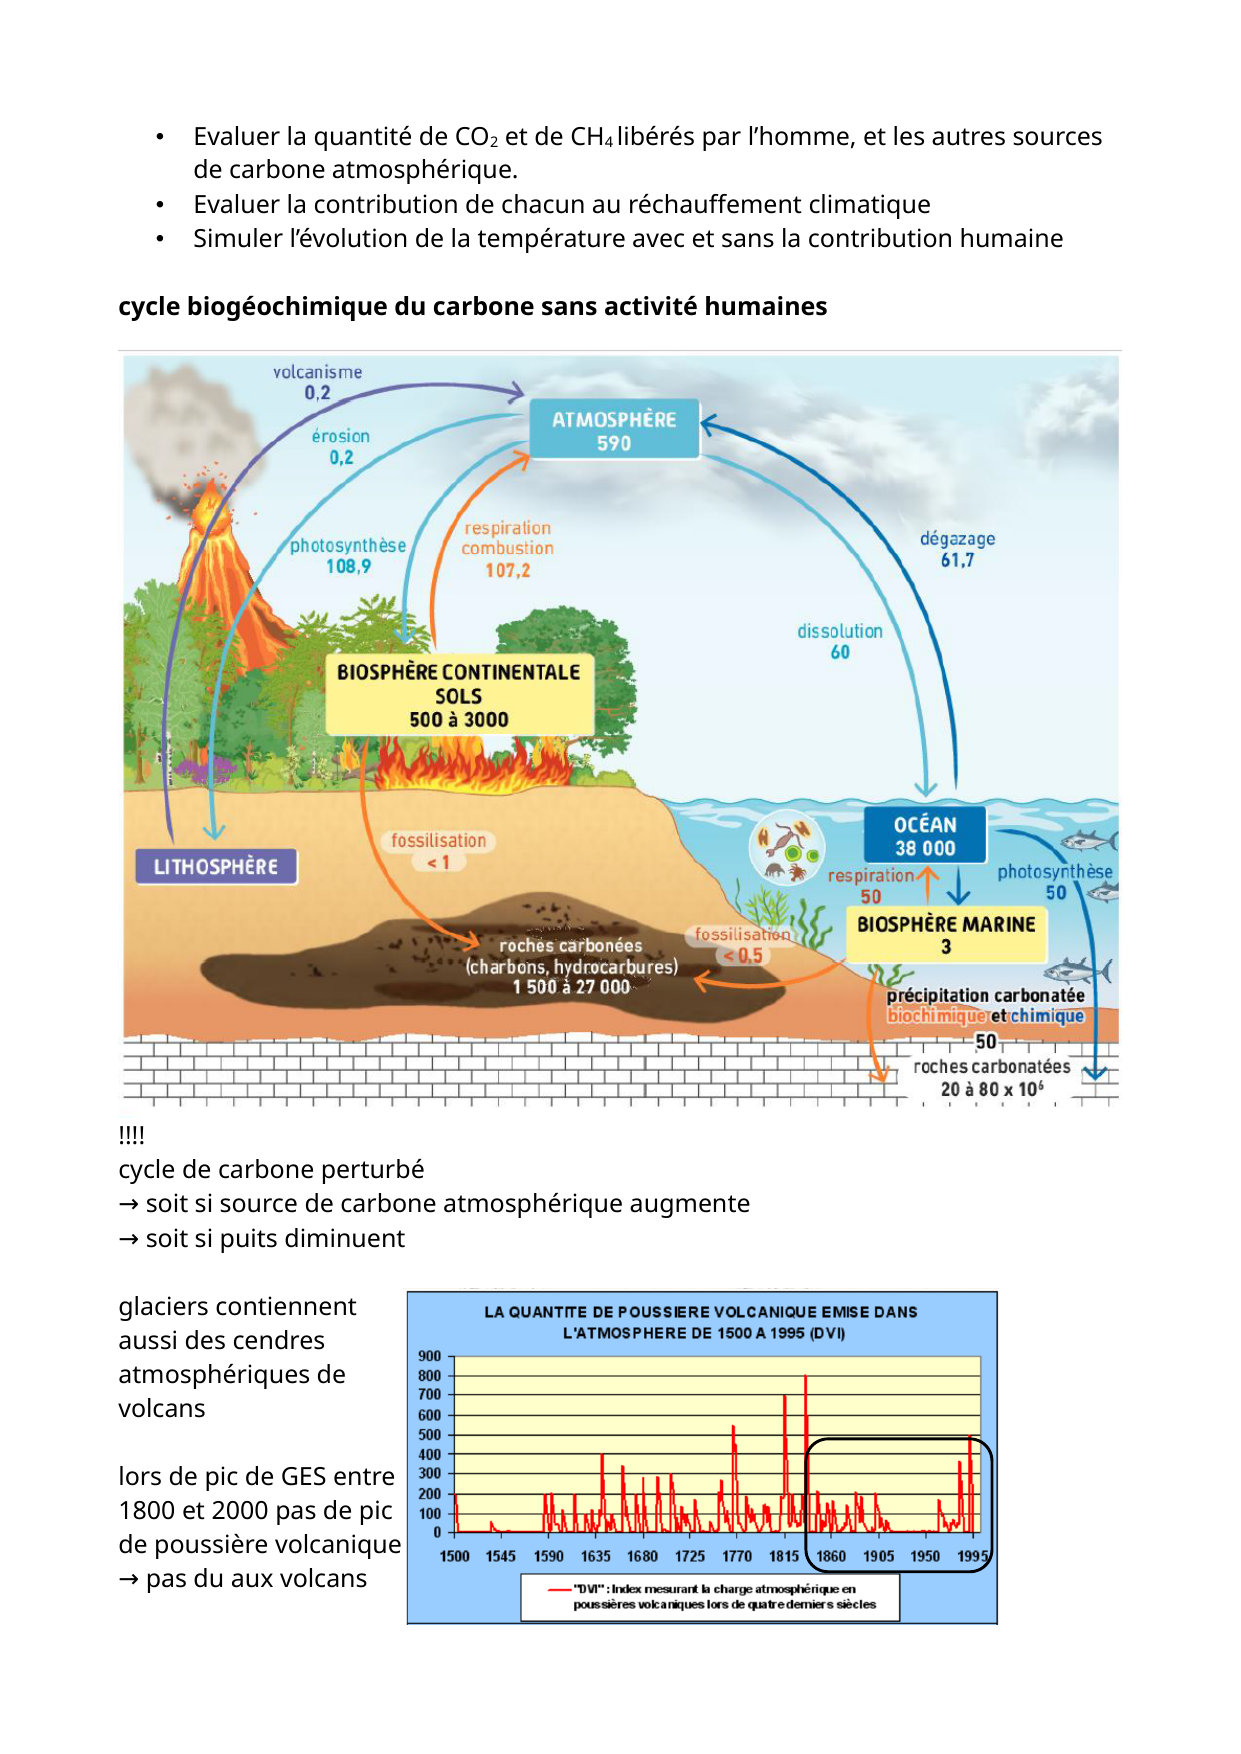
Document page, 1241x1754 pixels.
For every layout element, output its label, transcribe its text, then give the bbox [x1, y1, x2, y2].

text → soit si source de carbone atmosphérique augmente [118, 1186, 1122, 1220]
text [118, 322, 1122, 349]
picture [402, 1288, 1001, 1625]
list Evaluer la contribution de chacun au réchauffement climatique [156, 186, 1122, 220]
text [1001, 1459, 1122, 1595]
text cycle biogéochimique du carbone sans activité humaines [118, 288, 1122, 322]
list Evaluer la quantité de CO2 et de CH4 libérés par l’homme, et les autres sources de carbone atmosphérique. [156, 118, 1122, 186]
text glaciers contiennent aussi des cendres atmosphériques de volcans [118, 1288, 402, 1424]
text → soit si puits diminuent [118, 1220, 1122, 1254]
text [1001, 1288, 1122, 1424]
picture [118, 349, 1123, 1118]
list Simuler l’évolution de la température avec et sans la contribution humaine [156, 220, 1122, 254]
text cycle de carbone perturbé [118, 1152, 1122, 1186]
text !!!! [118, 1118, 1122, 1152]
text lors de pic de GES entre 1800 et 2000 pas de pic de poussière volcanique → pas du aux volcans [118, 1459, 402, 1595]
